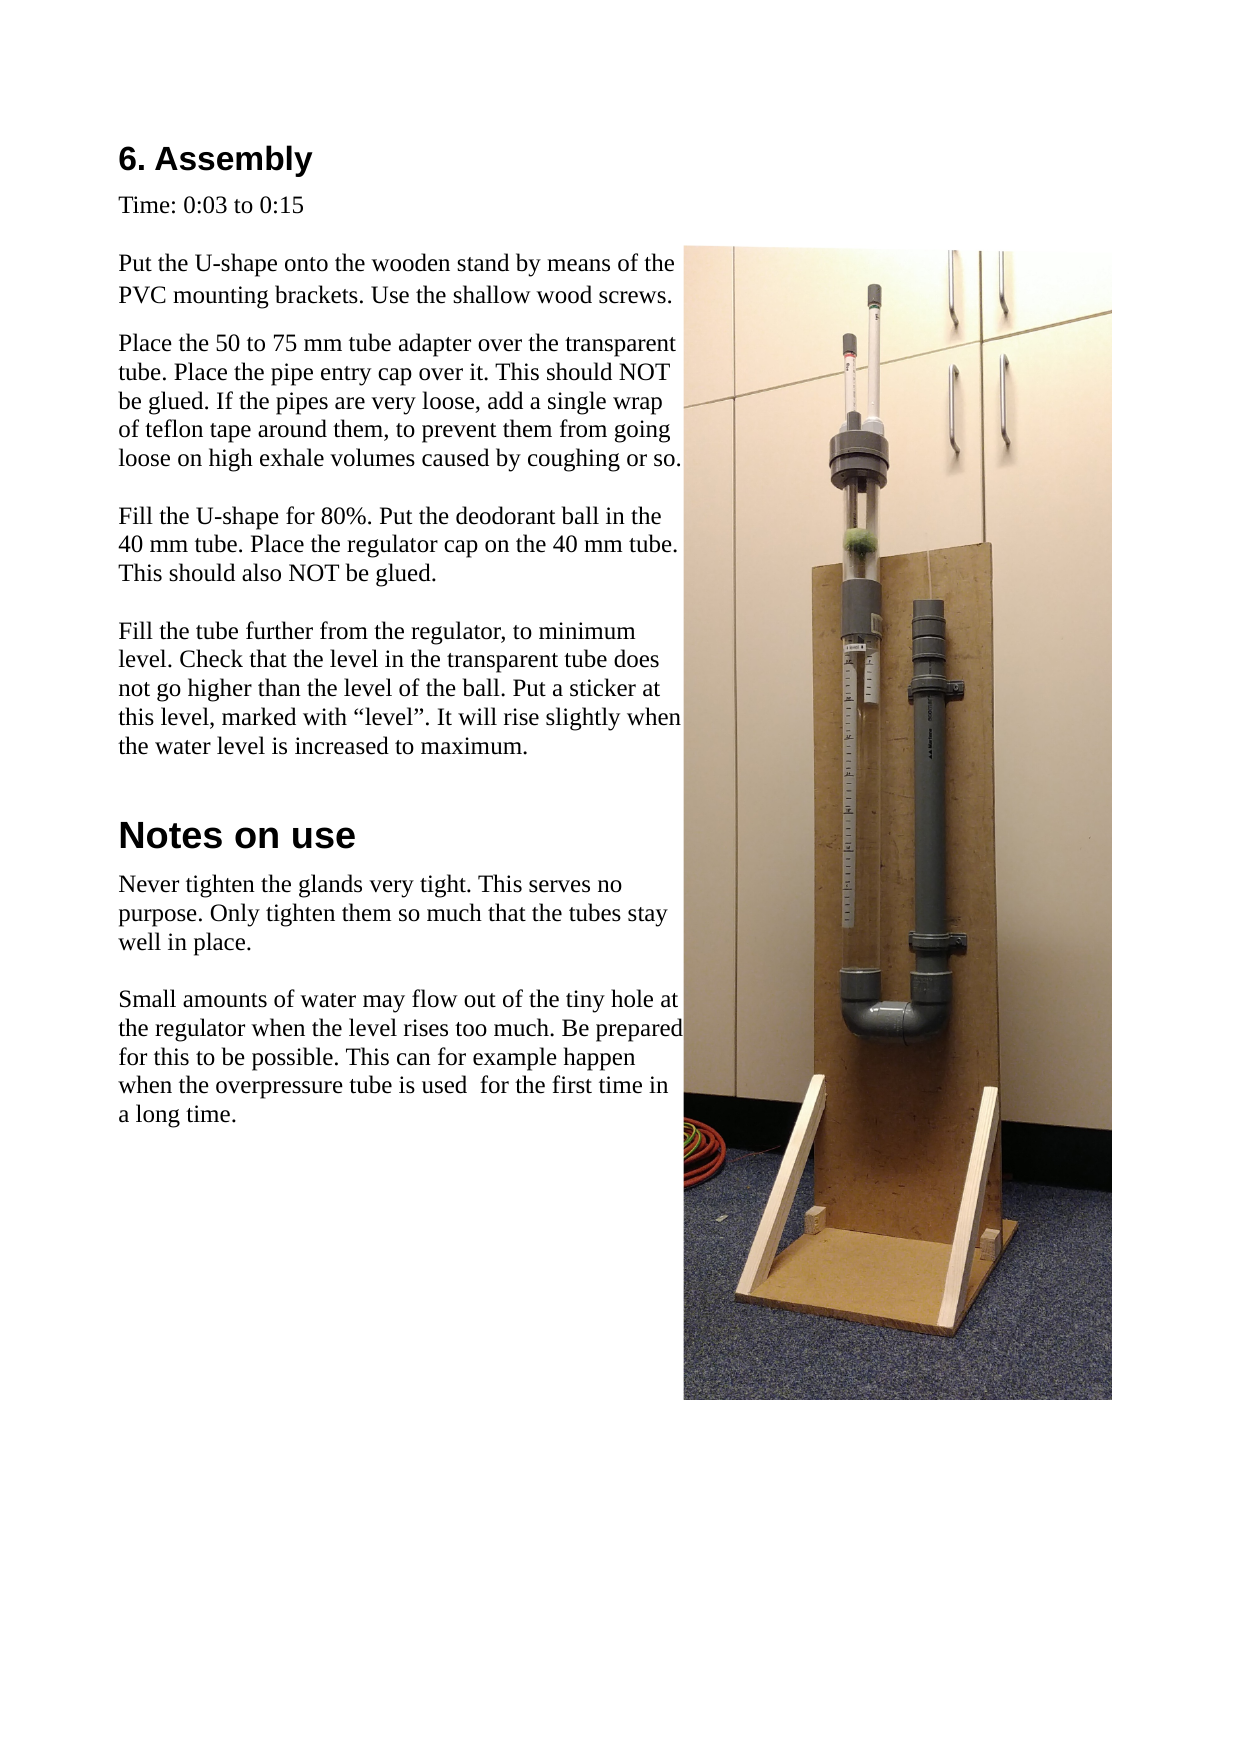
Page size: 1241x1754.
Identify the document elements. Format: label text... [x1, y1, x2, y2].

subtitle 6. Assembly [118, 139, 1122, 178]
subtitle [1112, 813, 1122, 857]
text Place the 50 to 75 mm tube adapter over the transparent tube. Place the pipe entry cap over it. This should NOT be glued. If the pipes are very loose, add a single wrap of teflon tape around them, to prevent them from going loose on high exhale volumes caused by coughing or so. [118, 328, 683, 472]
picture [683, 245, 1112, 1400]
text Never tighten the glands very tight. This serves no purpose. Only tighten them so much that the tubes stay well in place. [118, 869, 683, 956]
text Fill the U-shape for 80%. Put the deodorant ball in the 40 mm tube. Place the regulator cap on the 40 mm tube. This should also NOT be glued. [118, 501, 683, 587]
text Fill the tube further from the regulator, to minimum level. Check that the level in the transparent tube does not go higher than the level of the ball. Put a sticker at this level, marked with “level”. It will rise slightly when the water level is increased to maximum. [118, 616, 683, 759]
text Time: 0:03 to 0:15 [118, 190, 1122, 219]
subtitle Notes on use [118, 813, 683, 857]
text Small amounts of water may flow out of the tiny hole at the regulator when the level rises too much. Be prepared for this to be possible. This can for example happen when the overpressure tube is used for the first time in a long time. [118, 984, 683, 1128]
text Put the U-shape onto the wooden stand by means of the PVC mounting brackets. Use the shallow wood screws. [118, 248, 683, 309]
